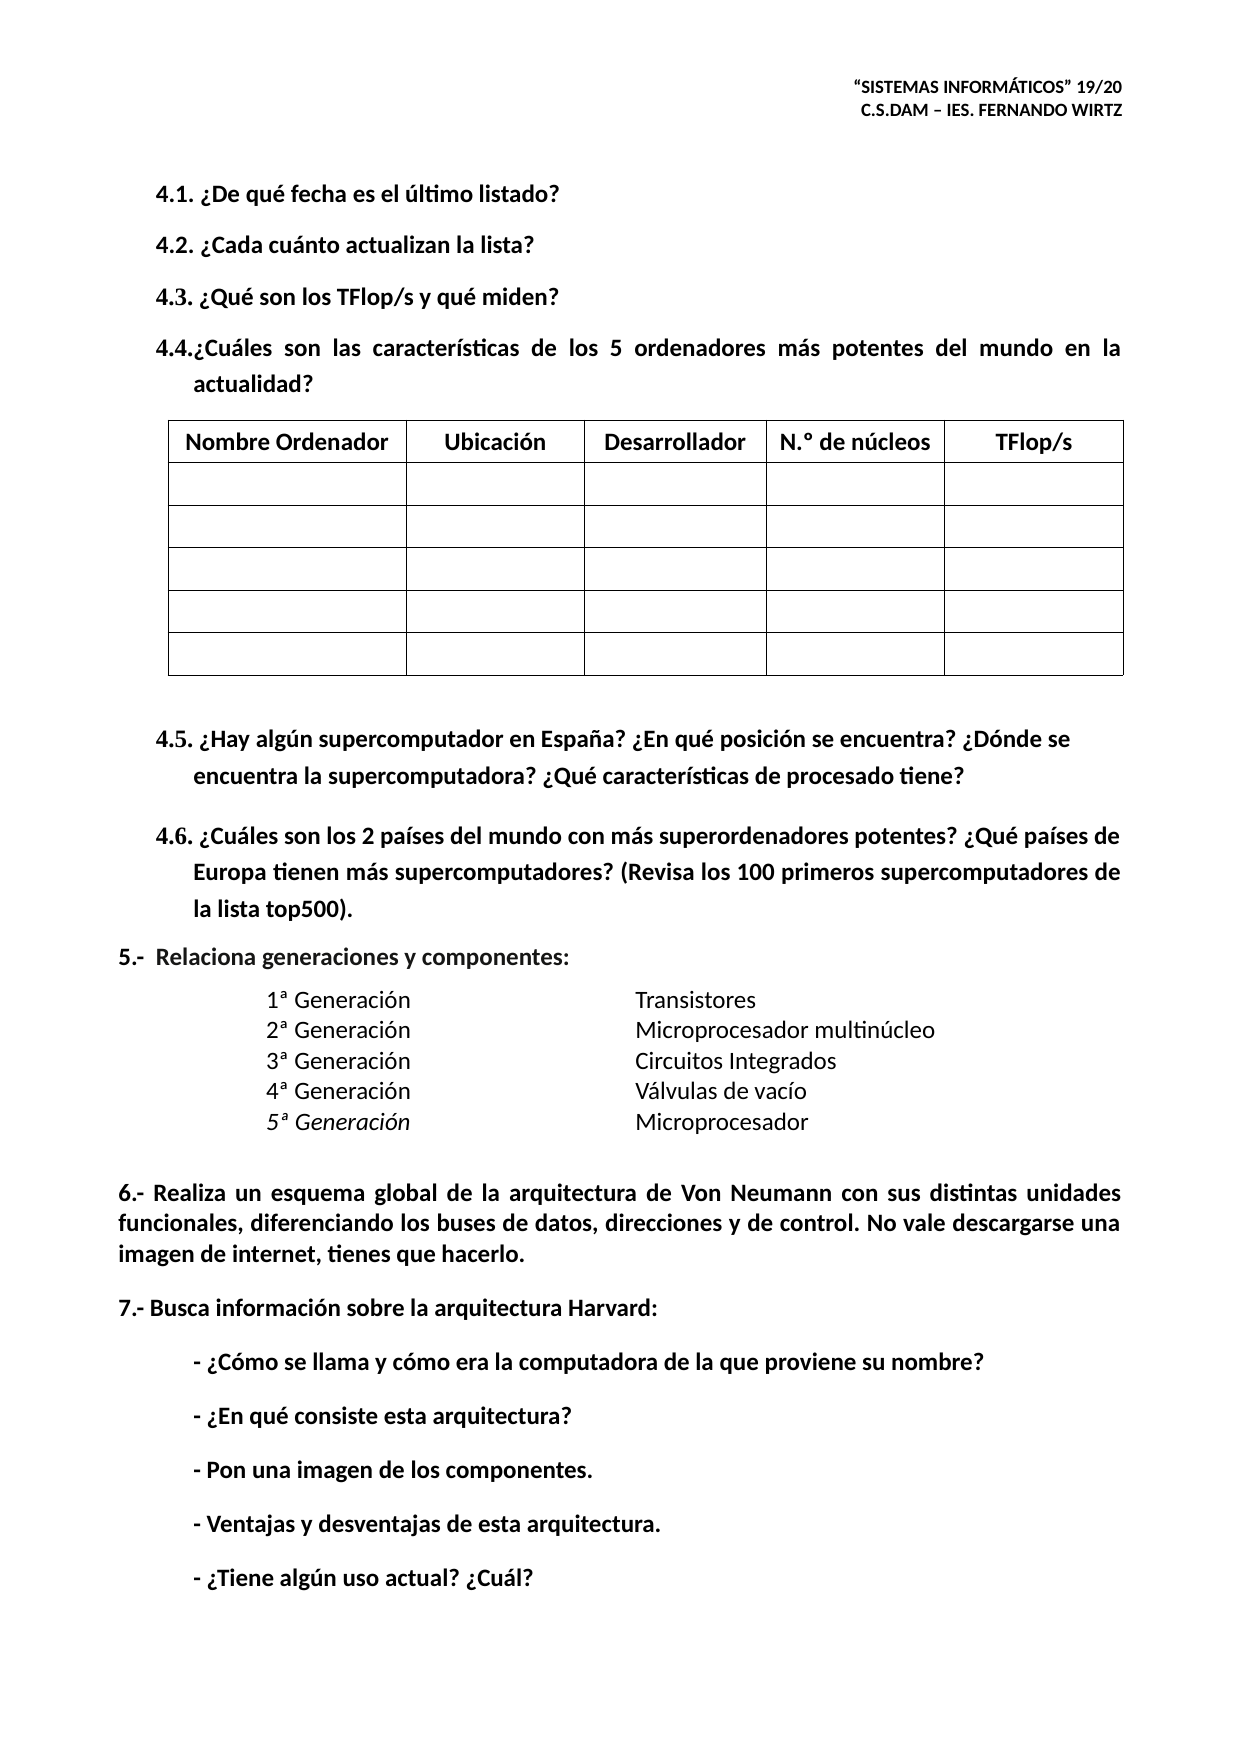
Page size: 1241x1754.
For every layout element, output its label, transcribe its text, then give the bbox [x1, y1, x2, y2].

table_header Nombre Ordenador [169, 421, 406, 462]
text 3ª Generación Circuitos Integrados [192, 1045, 1122, 1075]
list ¿Cuáles son las características de los 5 ordenadores más potentes del mundo en la actualidad? [156, 332, 1122, 399]
list ¿Cada cuánto actualizan la lista? [156, 229, 1122, 260]
text 5.- Relaciona generaciones y componentes: [118, 941, 1122, 972]
table_cell [945, 463, 1123, 504]
text 5ª Generación Microprocesador [192, 1106, 1122, 1136]
table_cell [585, 633, 766, 674]
table_cell [407, 548, 584, 589]
list ¿De qué fecha es el último listado? [156, 178, 1122, 209]
table_cell [407, 463, 584, 504]
list ¿Hay algún supercomputador en España? ¿En qué posición se encuentra? ¿Dónde se encuentra la supercomputadora? ¿Qué características de procesado tiene? [156, 723, 1122, 790]
text - ¿Tiene algún uso actual? ¿Cuál? [193, 1562, 1122, 1593]
table_cell [767, 506, 944, 547]
table_cell [945, 506, 1123, 547]
text 1ª Generación Transistores [192, 984, 1122, 1014]
table_cell [945, 591, 1123, 632]
text 4ª Generación Válvulas de vacío [192, 1075, 1122, 1106]
table_cell [585, 506, 766, 547]
table_cell [767, 548, 944, 589]
table_cell [407, 591, 584, 632]
text 7.- Busca información sobre la arquitectura Harvard: [118, 1292, 1122, 1322]
list ¿Qué son los TFlop/s y qué miden? [156, 281, 1122, 311]
table_cell [169, 548, 406, 589]
text - ¿Cómo se llama y cómo era la computadora de la que proviene su nombre? [193, 1346, 1122, 1377]
table_cell [767, 591, 944, 632]
table_header Ubicación [407, 421, 584, 462]
table_cell [767, 633, 944, 674]
table_header N.º de núcleos [767, 421, 944, 462]
text - Ventajas y desventajas de esta arquitectura. [193, 1508, 1122, 1539]
text - ¿En qué consiste esta arquitectura? [193, 1400, 1122, 1431]
table_cell [169, 506, 406, 547]
table_cell [585, 591, 766, 632]
table_cell [407, 506, 584, 547]
table_cell [945, 548, 1123, 589]
list ¿Cuáles son los 2 países del mundo con más superordenadores potentes? ¿Qué países de Europa tienen más supercomputadores? (Revisa los 100 primeros supercomputadores de la lista top500). [156, 820, 1122, 924]
table_cell [585, 548, 766, 589]
table_cell [169, 591, 406, 632]
table_header TFlop/s [945, 421, 1123, 462]
table_cell [585, 463, 766, 504]
table_cell [945, 633, 1123, 674]
table_cell [169, 463, 406, 504]
text 6.- Realiza un esquema global de la arquitectura de Von Neumann con sus distintas unidades funcionales, diferenciando los buses de datos, direcciones y de control. No vale descargarse una imagen de internet, tienes que hacerlo. [118, 1177, 1122, 1268]
table_cell [767, 463, 944, 504]
table_header Desarrollador [585, 421, 766, 462]
text 2ª Generación Microprocesador multinúcleo [192, 1014, 1122, 1045]
text - Pon una imagen de los componentes. [193, 1454, 1122, 1485]
table_cell [407, 633, 584, 674]
table_cell [169, 633, 406, 674]
